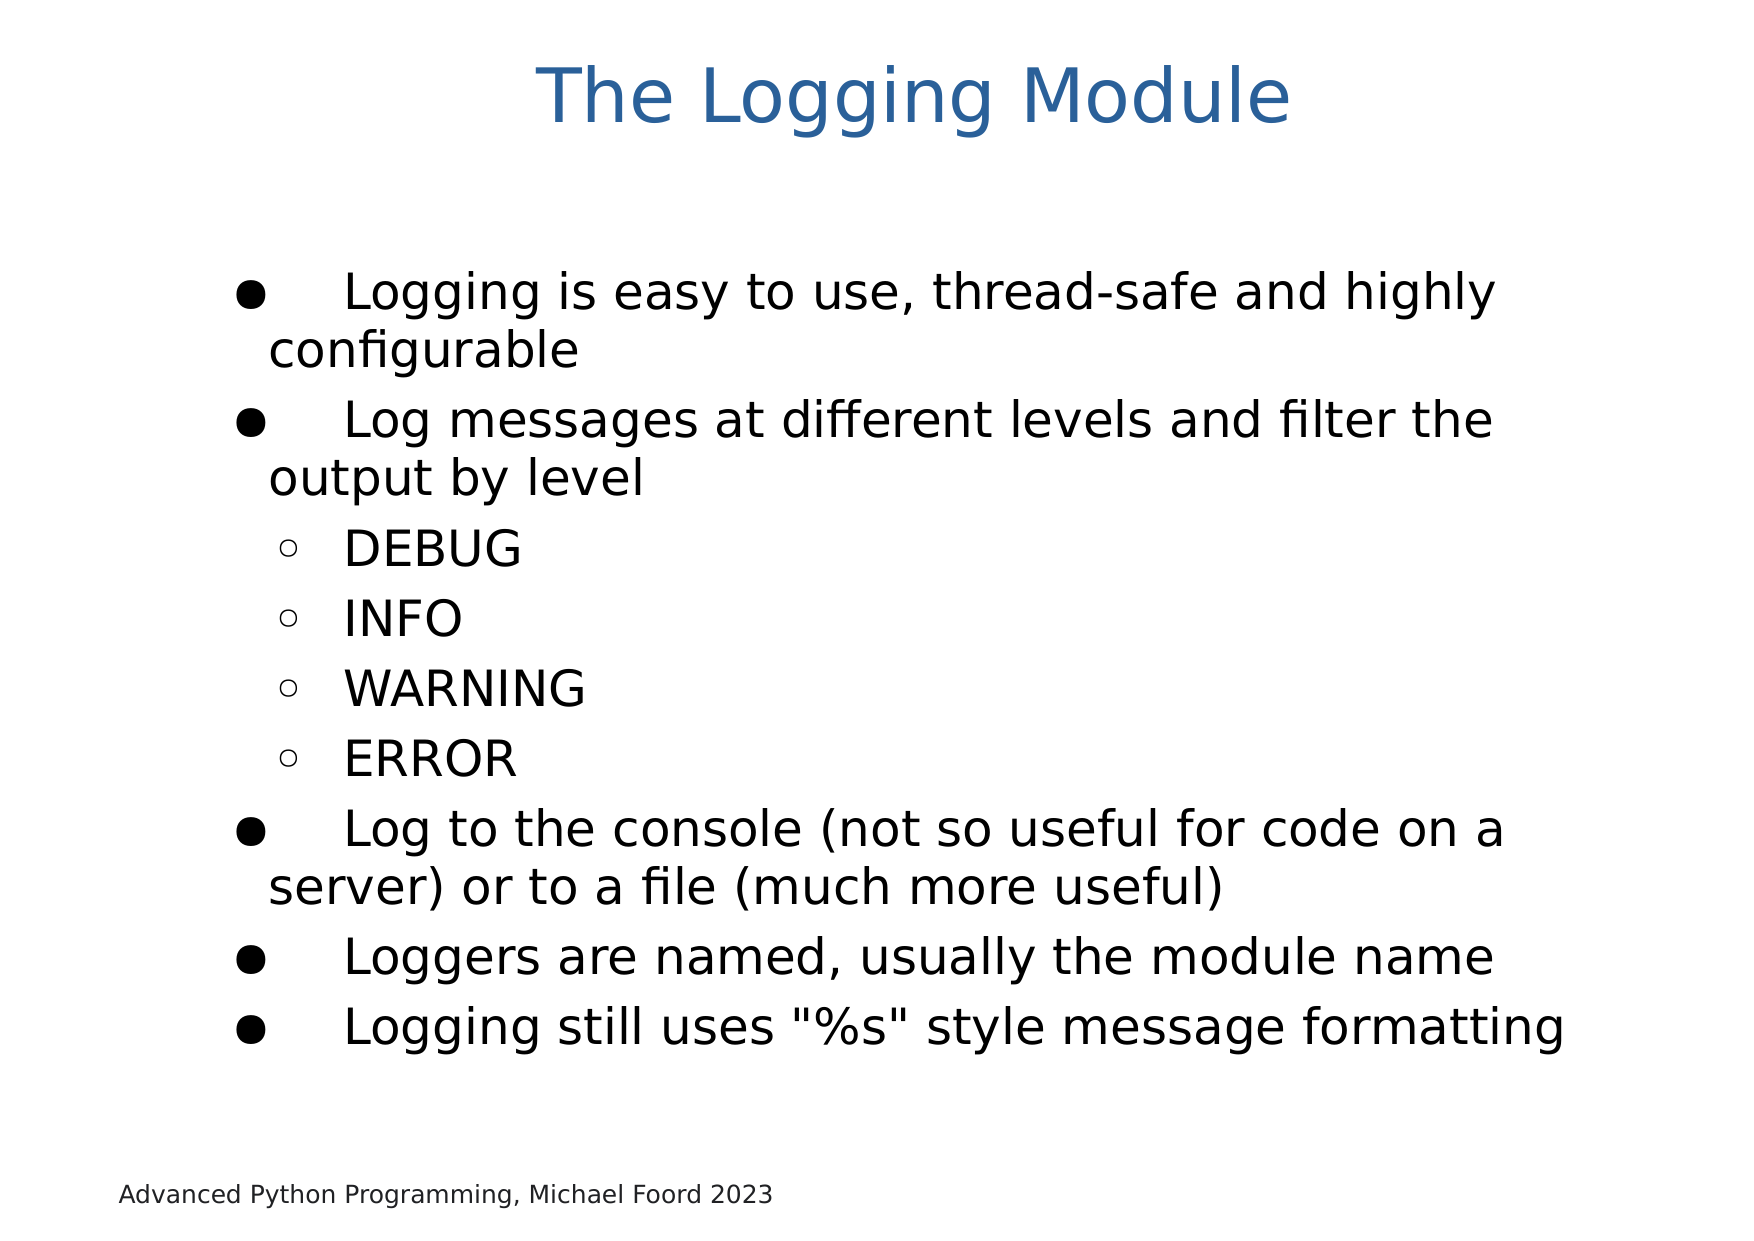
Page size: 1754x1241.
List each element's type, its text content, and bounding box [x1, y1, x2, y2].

list Log to the console (not so useful for code on a server) or to a file (much more useful) [231, 800, 1636, 916]
list Log messages at different levels and filter the output by level [231, 391, 1636, 508]
list DEBUG [268, 519, 1636, 578]
list WARNING [268, 660, 1636, 718]
list Logging is easy to use, thread-safe and highly configurable [231, 263, 1636, 379]
list ERROR [268, 730, 1636, 788]
list Logging still uses "%s" style message formatting [231, 998, 1636, 1057]
text The Logging Module [193, 53, 1636, 140]
list INFO [268, 589, 1636, 648]
list Loggers are named, usually the module name [231, 928, 1636, 986]
